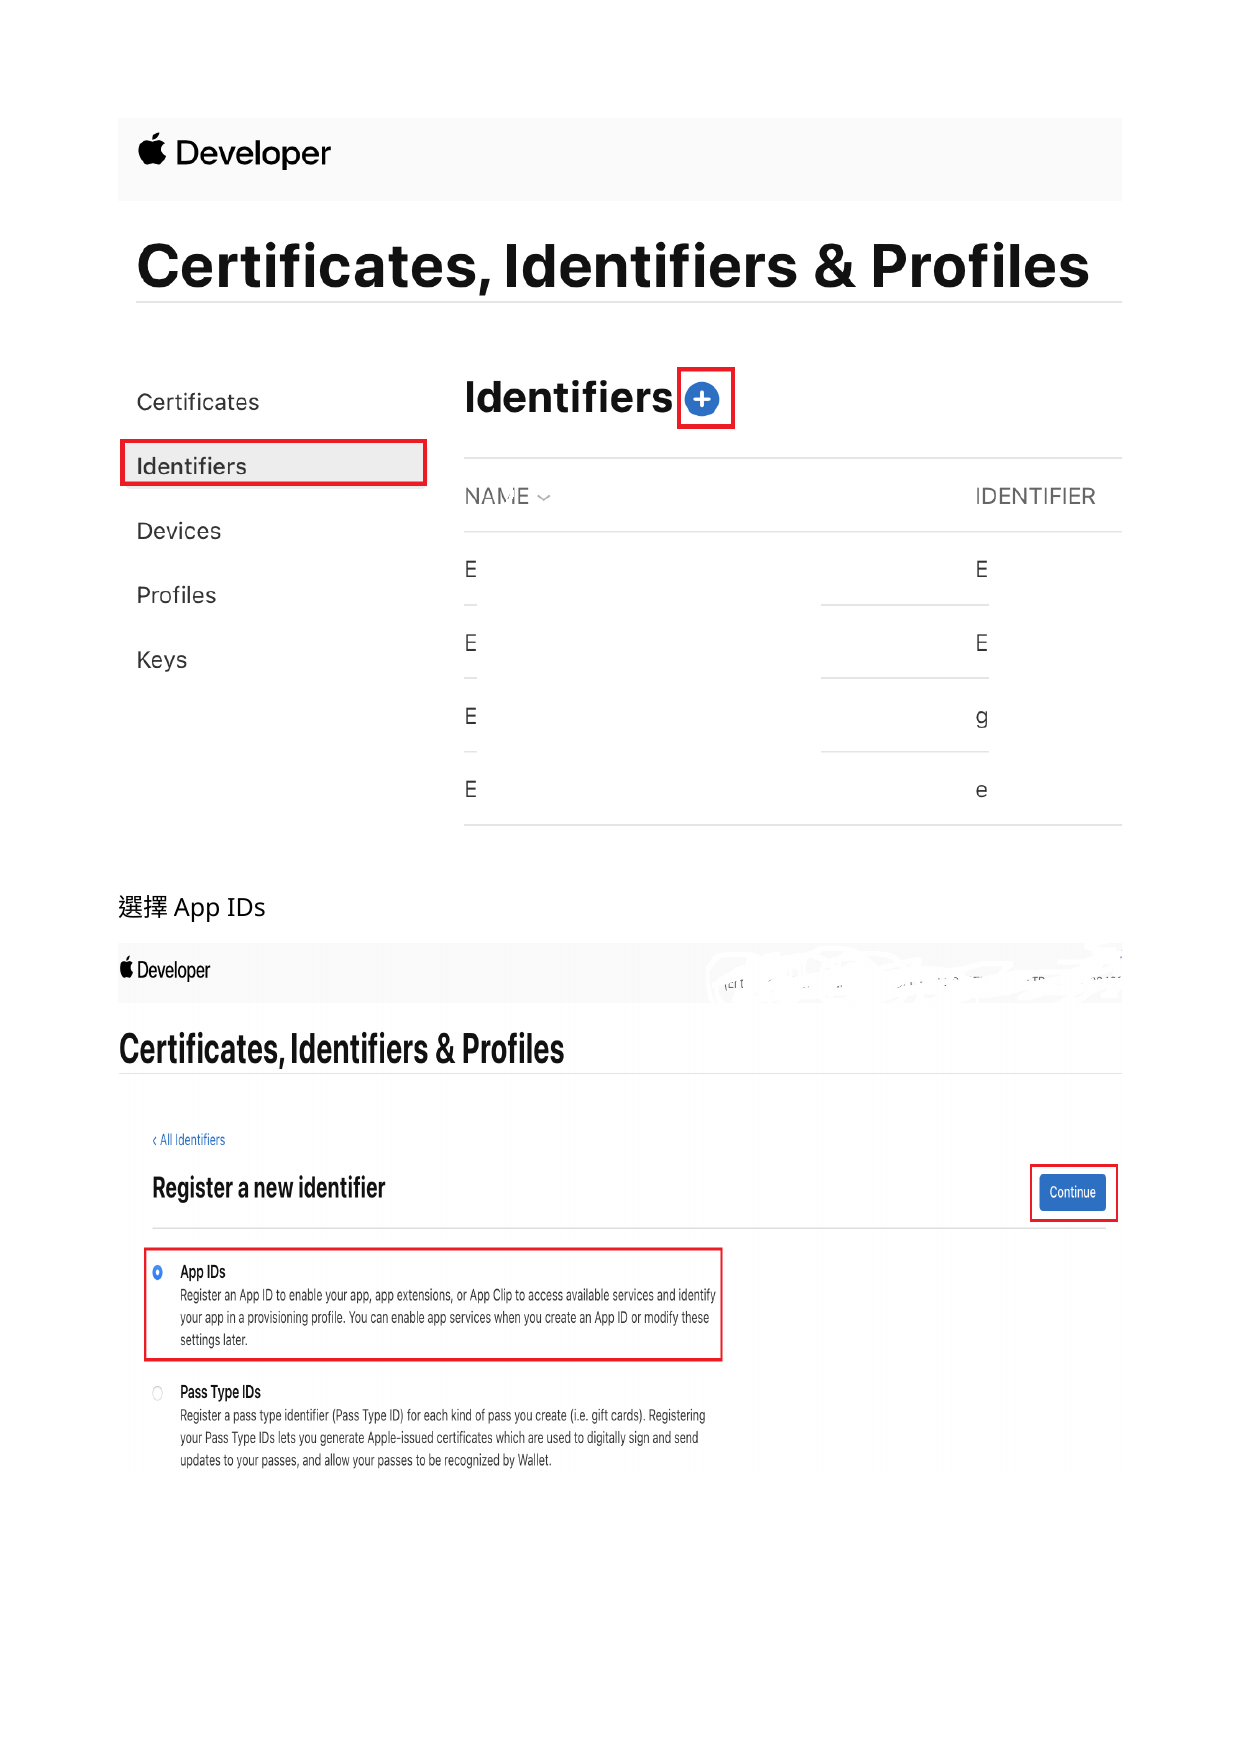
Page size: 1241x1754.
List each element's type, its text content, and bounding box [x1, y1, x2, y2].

picture [118, 118, 1123, 829]
picture [118, 943, 1123, 1477]
text 選擇 App IDs [118, 888, 1122, 924]
